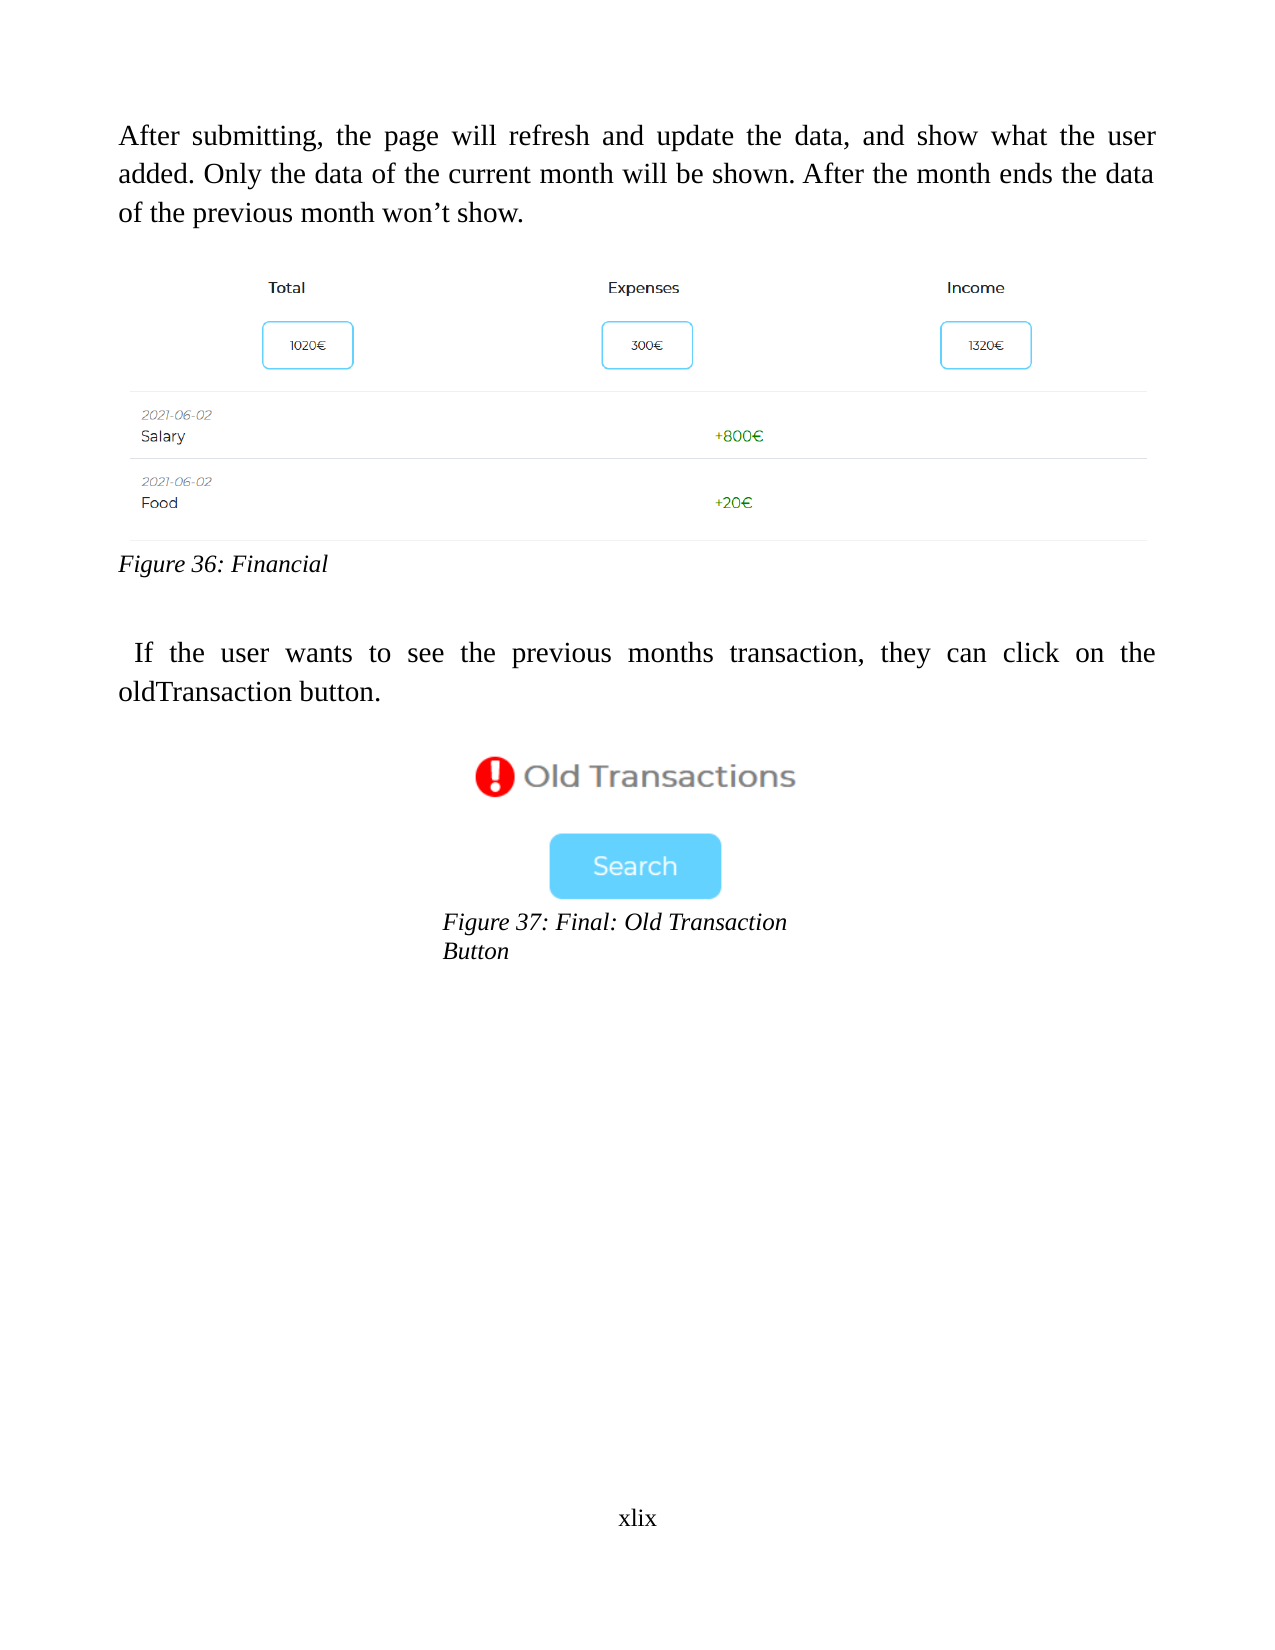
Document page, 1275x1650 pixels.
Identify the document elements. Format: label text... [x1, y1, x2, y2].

text Figure 36: Financial [118, 549, 1157, 577]
picture [442, 743, 833, 908]
text If the user wants to see the previous months transaction, they can click on the oldTransaction button. [118, 636, 1157, 708]
text After submitting, the page will refresh and update the data, and show what the user added. Only the data of the current month will be shown. After the month ends the data of the previous month won’t show. [118, 118, 1157, 229]
picture [118, 270, 1157, 549]
text Figure 37: Final: Old Transaction Button [442, 908, 832, 965]
